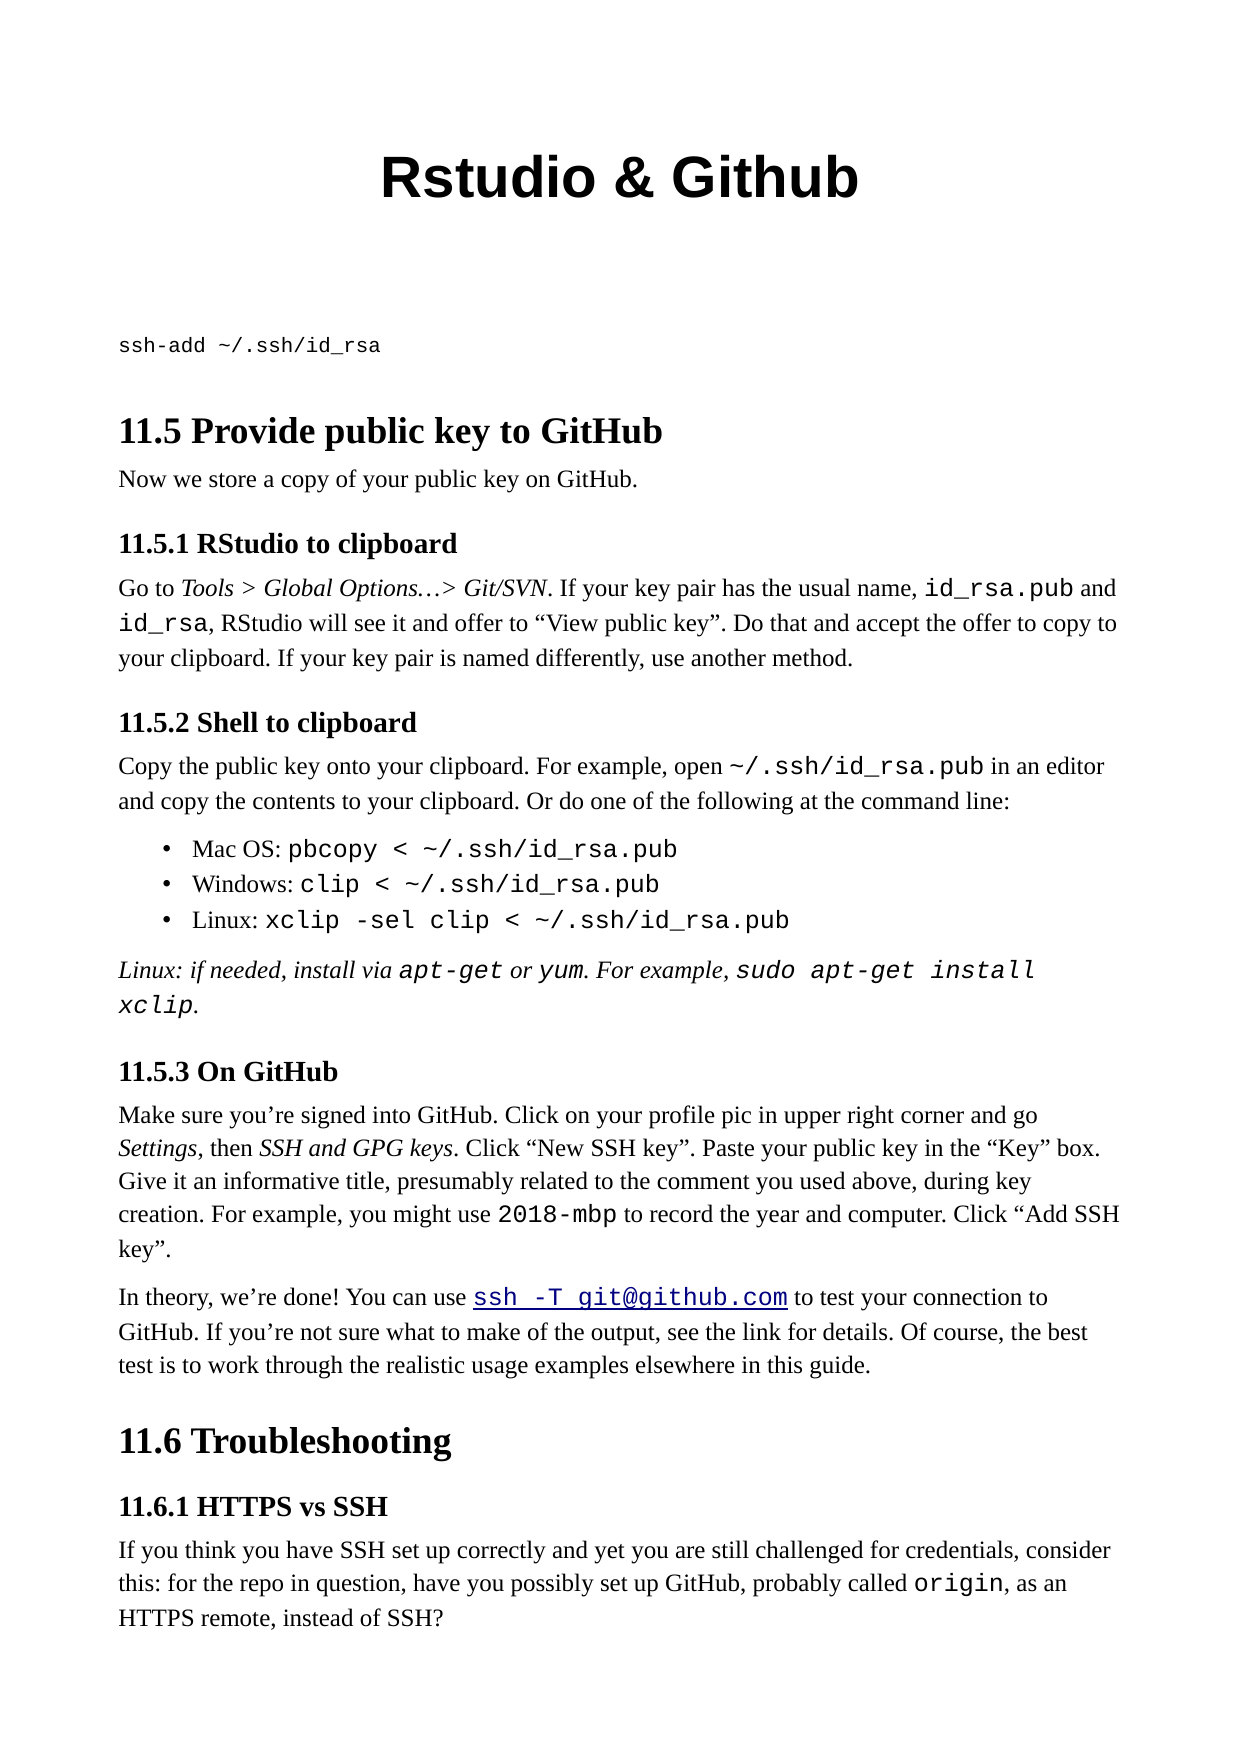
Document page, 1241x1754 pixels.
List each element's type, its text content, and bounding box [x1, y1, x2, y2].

list Linux: xclip -sel clip < ~/.ssh/id_rsa.pub [162, 905, 1122, 936]
text ssh-add ~/.ssh/id_rsa [118, 335, 1122, 358]
list Mac OS: pbcopy < ~/.ssh/id_rsa.pub [162, 834, 1122, 865]
subtitle 11.5.3 On GitHub [118, 1054, 1122, 1088]
text Go to Tools > Global Options…> Git/SVN. If your key pair has the usual name, id_rsa.pub and id_rsa, RStudio will see it and offer to “View public key”. Do that and accept the offer to copy to your clipboard. If your key pair is named differently, use another method. [118, 573, 1122, 672]
text Copy the public key onto your clipboard. For example, open ~/.ssh/id_rsa.pub in an editor and copy the contents to your clipboard. Or do one of the following at the command line: [118, 751, 1122, 815]
subtitle 11.6 Troubleshooting [118, 1419, 1122, 1462]
text If you think you have SSH set up correctly and yet you are still challenged for credentials, consider this: for the repo in question, have you possibly set up GitHub, probably called origin, as an HTTPS remote, instead of SSH? [118, 1535, 1122, 1632]
subtitle 11.5.2 Shell to clipboard [118, 705, 1122, 739]
text Make sure you’re signed into GitHub. Click on your profile pic in upper right corner and go Settings, then SSH and GPG keys. Click “New SSH key”. Paste your public key in the “Key” box. Give it an informative title, presumably related to the comment you used above, during key creation. For example, you might use 2018-mbp to record the year and computer. Click “Add SSH key”. [118, 1100, 1122, 1263]
text In theory, we’re done! You can use ssh -T git@github.com to test your connection to GitHub. If you’re not sure what to make of the output, see the link for details. Of course, the best test is to work through the realistic usage examples elsewhere in this guide. [118, 1282, 1122, 1379]
text Linux: if needed, install via apt-get or yum. For example, sudo apt-get install xclip. [118, 955, 1122, 1021]
list Windows: clip < ~/.ssh/id_rsa.pub [162, 869, 1122, 900]
subtitle 11.5.1 RStudio to clipboard [118, 527, 1122, 560]
subtitle 11.6.1 HTTPS vs SSH [118, 1489, 1122, 1522]
text Now we store a copy of your public key on GitHub. [118, 464, 1122, 493]
subtitle 11.5 Provide public key to GitHub [118, 409, 1122, 452]
